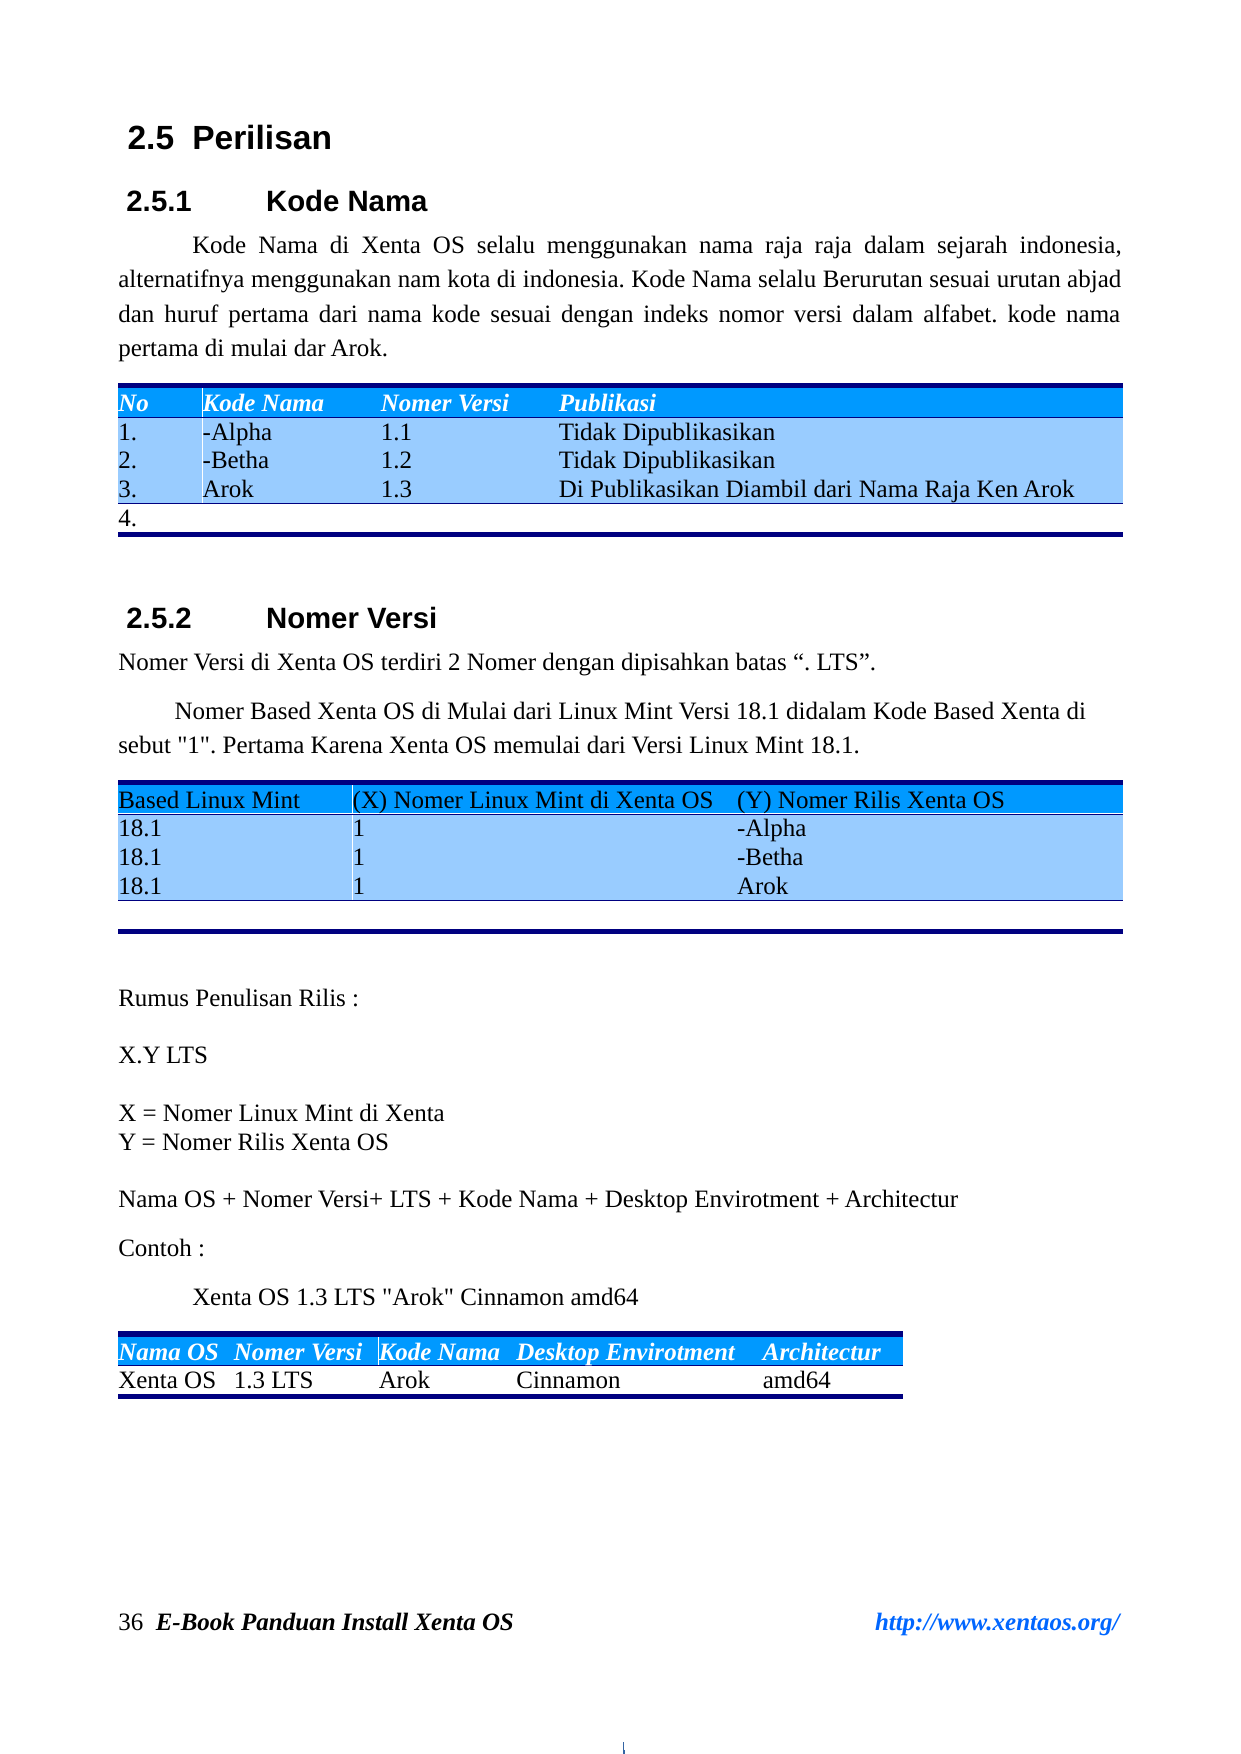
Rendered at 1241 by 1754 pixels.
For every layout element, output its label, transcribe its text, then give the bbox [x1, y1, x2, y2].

table_header Desktop Envirotment [516, 1337, 763, 1365]
table_cell Arok [203, 474, 381, 503]
table_header (Y) Nomer Rilis Xenta OS [737, 785, 1123, 813]
subtitle Perilisan [118, 118, 1122, 157]
table_cell Xenta OS [118, 1366, 234, 1394]
text Xenta OS 1.3 LTS "Arok" Cinnamon amd64 [118, 1282, 1122, 1311]
table_header Publikasi [559, 388, 1123, 417]
table_cell 1. [118, 418, 202, 445]
text Kode Nama di Xenta OS selalu menggunakan nama raja raja dalam sejarah indonesia, alternatifnya menggunakan nam kota di indonesia. Kode Nama selalu Berurutan sesuai urutan abjad dan huruf pertama dari nama kode sesuai dengan indeks nomor versi dalam alfabet. kode nama pertama di mulai dar Arok. [118, 230, 1122, 362]
table_cell Arok [379, 1366, 516, 1394]
table_cell [118, 901, 352, 929]
table_cell -Alpha [203, 418, 381, 445]
text Nomer Versi di Xenta OS terdiri 2 Nomer dengan dipisahkan batas “. LTS”. [118, 647, 1122, 676]
table_cell Cinnamon [516, 1366, 763, 1394]
table_cell [203, 504, 381, 532]
table_cell 1.3 [381, 474, 559, 503]
table_header Based Linux Mint [118, 785, 352, 813]
table_cell amd64 [763, 1366, 903, 1394]
subtitle Kode Nama [118, 184, 1122, 218]
table_header Nomer Versi [381, 388, 559, 417]
text X = Nomer Linux Mint di Xenta [118, 1098, 1122, 1127]
table_cell 1 [353, 842, 737, 871]
table_header Nama OS [118, 1337, 234, 1365]
table_cell 1.3 LTS [234, 1366, 378, 1394]
text Nomer Based Xenta OS di Mulai dari Linux Mint Versi 18.1 didalam Kode Based Xenta di sebut "1". Pertama Karena Xenta OS memulai dari Versi Linux Mint 18.1. [118, 696, 1122, 759]
table_header No [118, 388, 202, 417]
table_cell 2. [118, 445, 202, 474]
table_cell [559, 504, 1123, 532]
table_cell -Betha [203, 445, 381, 474]
table_cell 1 [353, 871, 737, 900]
text Rumus Penulisan Rilis : X.Y LTS [118, 983, 1122, 1069]
text Y = Nomer Rilis Xenta OS [118, 1127, 1122, 1155]
table_cell 4. [118, 504, 202, 532]
table_cell 18.1 [118, 842, 352, 871]
table_header (X) Nomer Linux Mint di Xenta OS [353, 785, 737, 813]
table_cell 1.1 [381, 418, 559, 445]
table_cell Di Publikasikan Diambil dari Nama Raja Ken Arok [559, 474, 1123, 503]
table_cell 3. [118, 474, 202, 503]
table_cell 18.1 [118, 815, 352, 842]
table_cell -Alpha [737, 815, 1123, 842]
table_cell 1.2 [381, 445, 559, 474]
table_cell 1 [353, 815, 737, 842]
table_cell [737, 901, 1123, 929]
table_cell [381, 504, 559, 532]
text Contoh : [118, 1233, 1122, 1262]
table_cell 18.1 [118, 871, 352, 900]
subtitle Nomer Versi [118, 601, 1122, 634]
table_header Kode Nama [203, 388, 381, 417]
table_cell [353, 901, 737, 929]
table_cell -Betha [737, 842, 1123, 871]
table_cell Tidak Dipublikasikan [559, 445, 1123, 474]
table_header Architectur [763, 1337, 903, 1365]
text Nama OS + Nomer Versi+ LTS + Kode Nama + Desktop Envirotment + Architectur [118, 1184, 1122, 1213]
table_header Kode Nama [379, 1337, 516, 1365]
table_cell Arok [737, 871, 1123, 900]
table_cell Tidak Dipublikasikan [559, 418, 1123, 445]
table_header Nomer Versi [234, 1337, 378, 1365]
